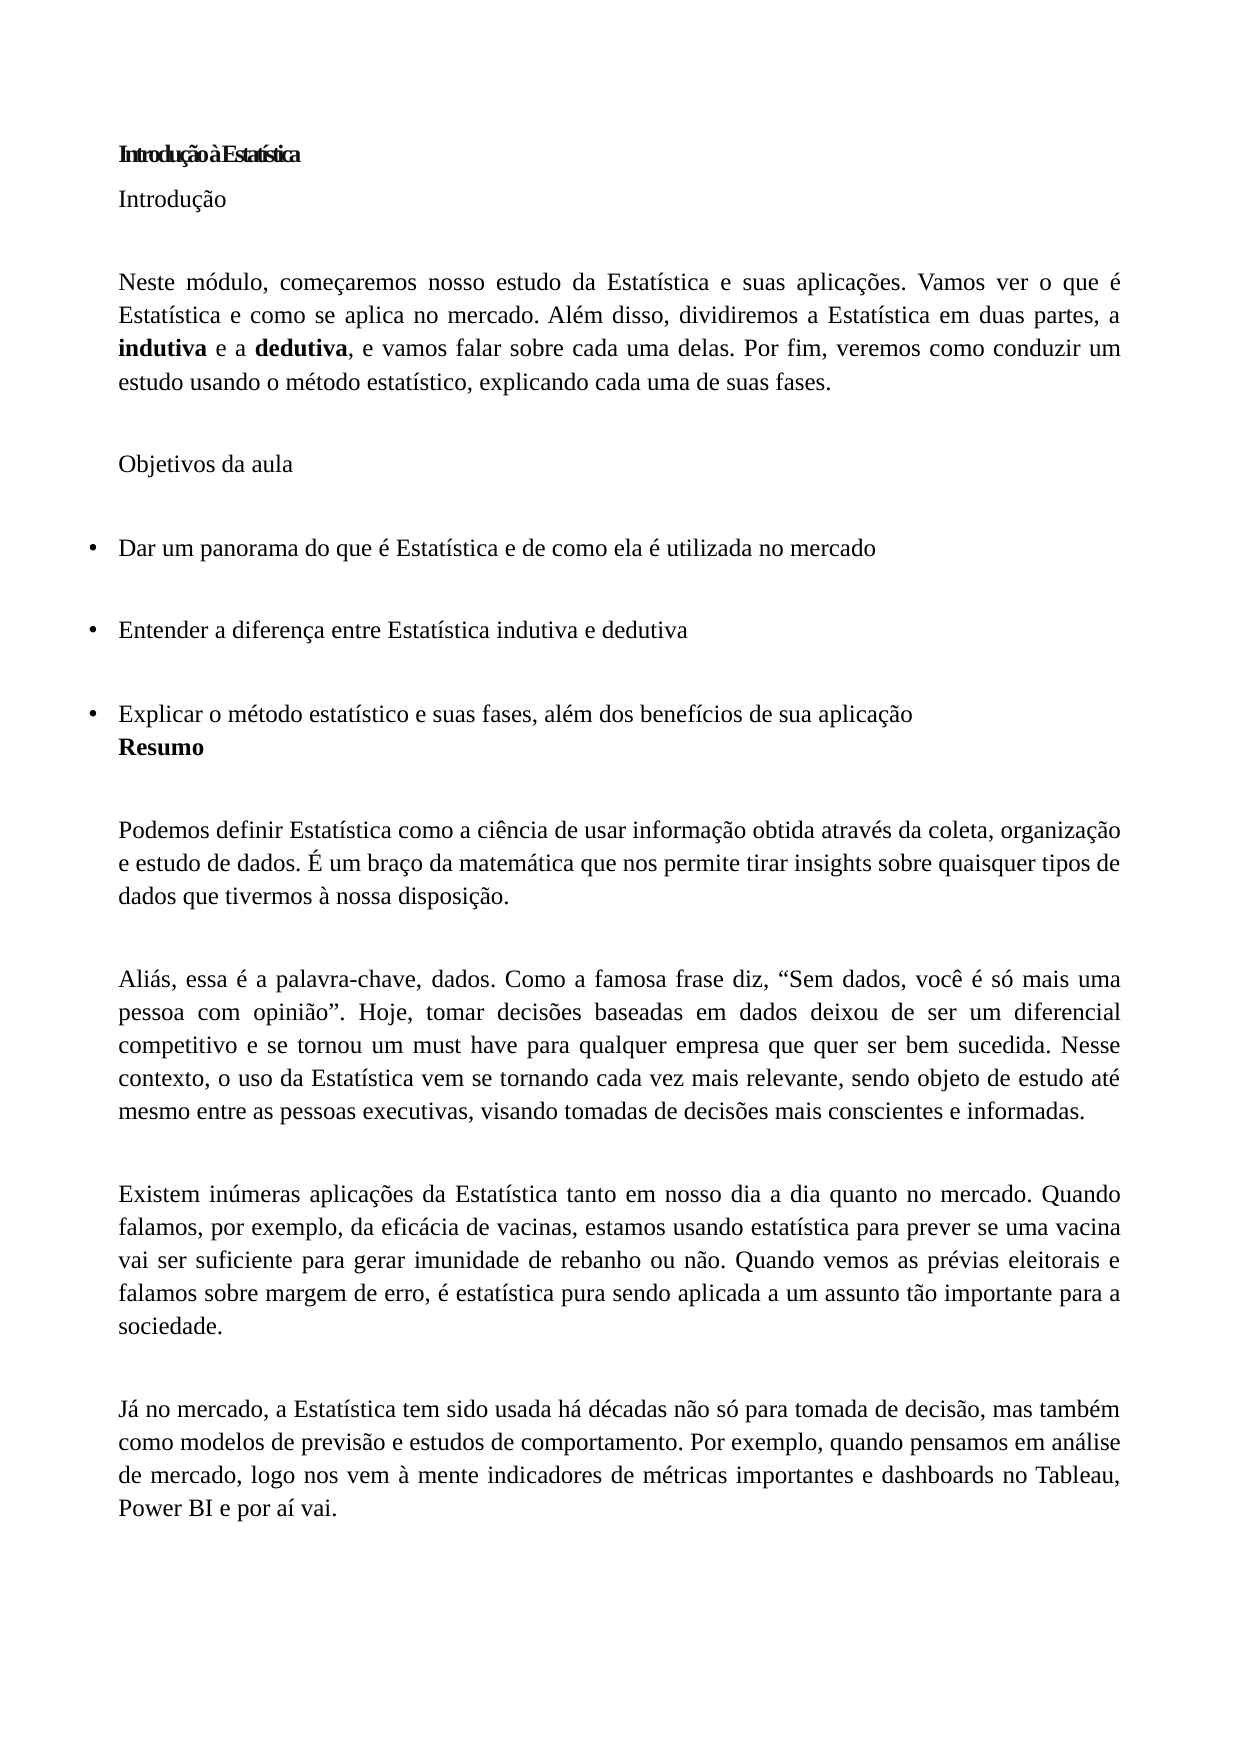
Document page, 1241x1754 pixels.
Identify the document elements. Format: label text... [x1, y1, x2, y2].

text Já no mercado, a Estatística tem sido usada há décadas não só para tomada de decisão, mas também como modelos de previsão e estudos de comportamento. Por exemplo, quando pensamos em análise de mercado, logo nos vem à mente indicadores de métricas importantes e dashboards no Tableau, Power BI e por aí vai. [118, 1394, 1122, 1522]
text Neste módulo, começaremos nosso estudo da Estatística e suas aplicações. Vamos ver o que é Estatística e como se aplica no mercado. Além disso, dividiremos a Estatística em duas partes, a indutiva e a dedutiva, e vamos falar sobre cada uma delas. Por fim, veremos como conduzir um estudo usando o método estatístico, explicando cada uma de suas fases. [118, 267, 1122, 395]
text Introdução [118, 184, 1122, 213]
list Explicar o método estatístico e suas fases, além dos benefícios de sua aplicação [118, 699, 1122, 727]
text Podemos definir Estatística como a ciência de usar informação obtida através da coleta, organização e estudo de dados. É um braço da matemática que nos permite tirar insights sobre quaisquer tipos de dados que tivermos à nossa disposição. [118, 815, 1122, 909]
list Dar um panorama do que é Estatística e de como ela é utilizada no mercado [118, 533, 1122, 561]
text Aliás, essa é a palavra-chave, dados. Como a famosa frase diz, “Sem dados, você é só mais uma pessoa com opinião”. Hoje, tomar decisões baseadas em dados deixou de ser um diferencial competitivo e se tornou um must have para qualquer empresa que quer ser bem sucedida. Nesse contexto, o uso da Estatística vem se tornando cada vez mais relevante, sendo objeto de estudo até mesmo entre as pessoas executivas, visando tomadas de decisões mais conscientes e informadas. [118, 964, 1122, 1124]
list Entender a diferença entre Estatística indutiva e dedutiva [118, 616, 1122, 644]
text Resumo [118, 732, 1122, 760]
text Objetivos da aula [118, 449, 1122, 478]
subtitle Introdução à Estatística [118, 139, 1122, 168]
text Existem inúmeras aplicações da Estatística tanto em nosso dia a dia quanto no mercado. Quando falamos, por exemplo, da eficácia de vacinas, estamos usando estatística para prever se uma vacina vai ser suficiente para gerar imunidade de rebanho ou não. Quando vemos as prévias eleitorais e falamos sobre margem de erro, é estatística pura sendo aplicada a um assunto tão importante para a sociedade. [118, 1179, 1122, 1340]
